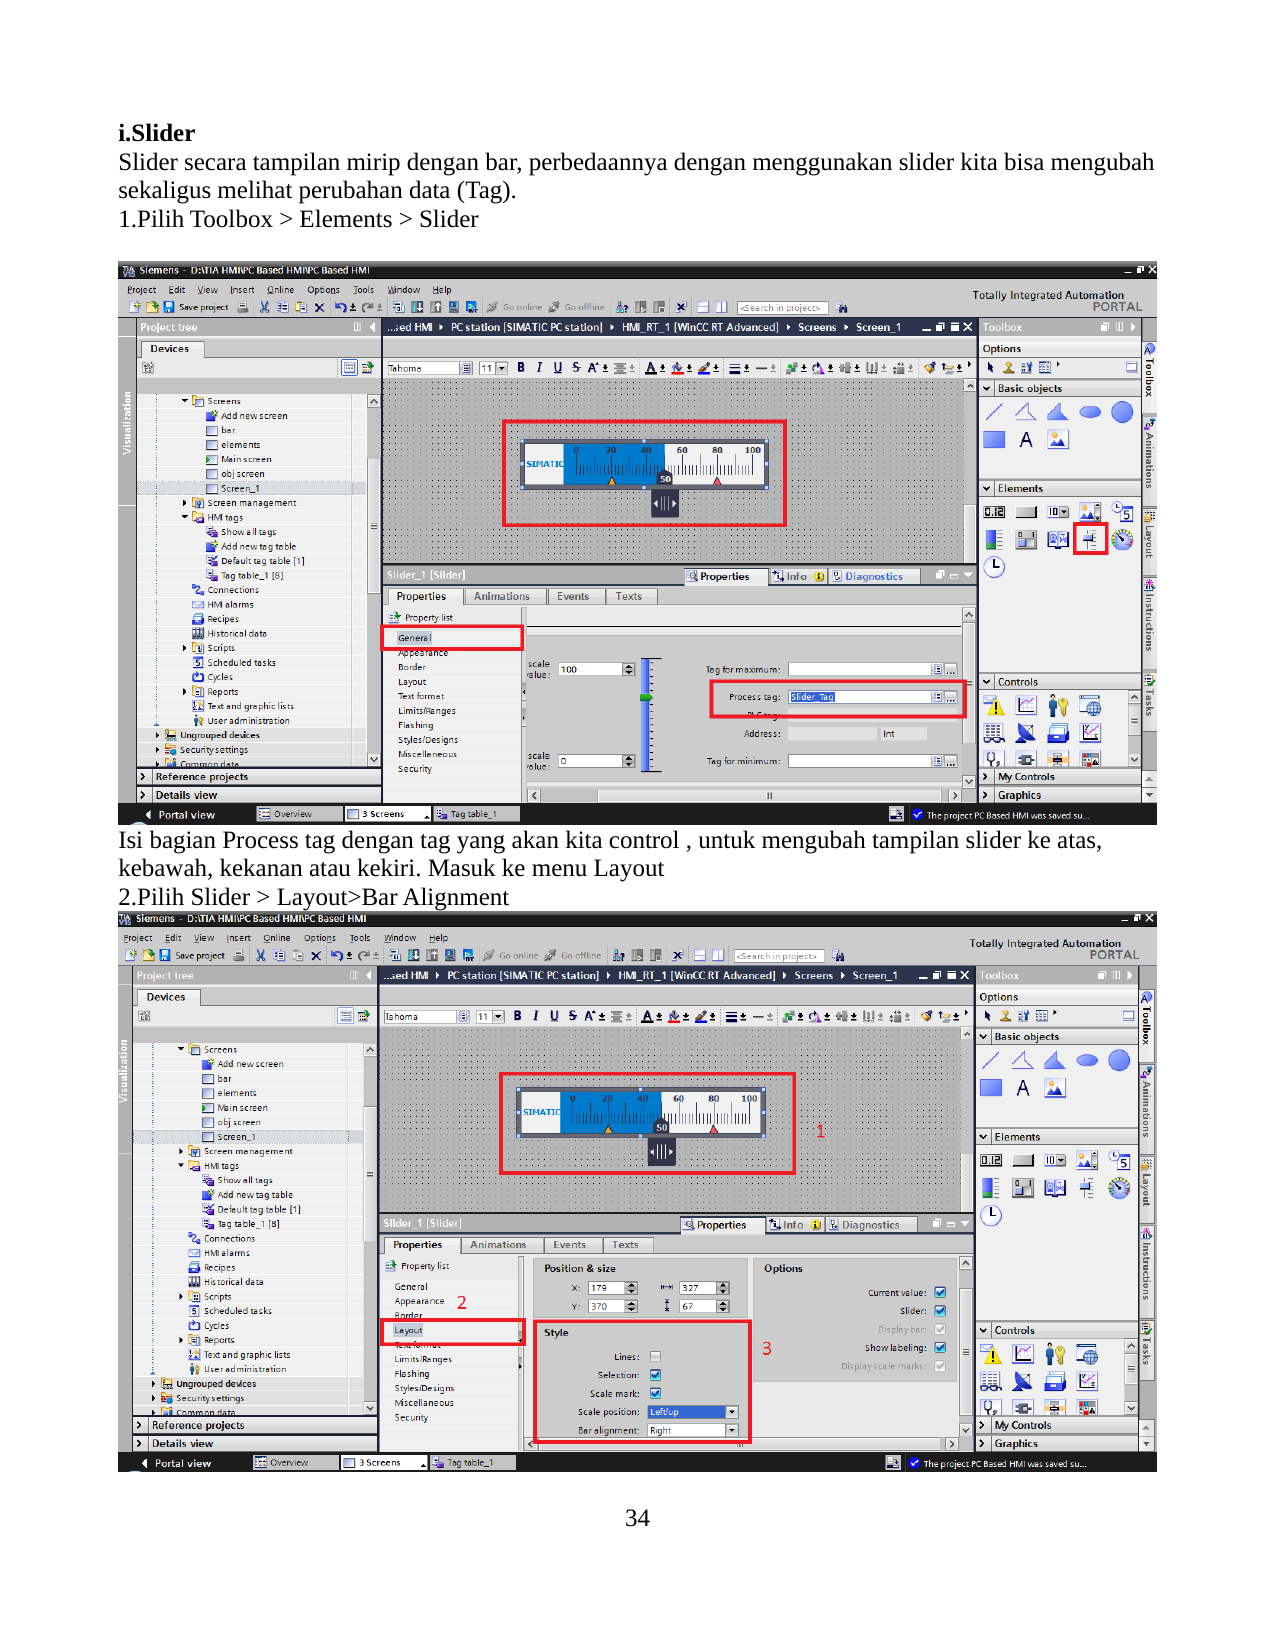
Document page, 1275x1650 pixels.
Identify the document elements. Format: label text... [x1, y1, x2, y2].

picture [118, 261, 1157, 825]
text 1.Pilih Toolbox > Elements > Slider [118, 204, 1157, 233]
text 2.Pilih Slider > Layout>Bar Alignment [118, 882, 1157, 911]
text Isi bagian Process tag dengan tag yang akan kita control , untuk mengubah tampilan slider ke atas, kebawah, kekanan atau kekiri. Masuk ke menu Layout [118, 825, 1157, 882]
text i.Slider [118, 118, 1157, 147]
text Slider secara tampilan mirip dengan bar, perbedaannya dengan menggunakan slider kita bisa mengubah sekaligus melihat perubahan data (Tag). [118, 147, 1157, 204]
picture [118, 911, 1157, 1472]
